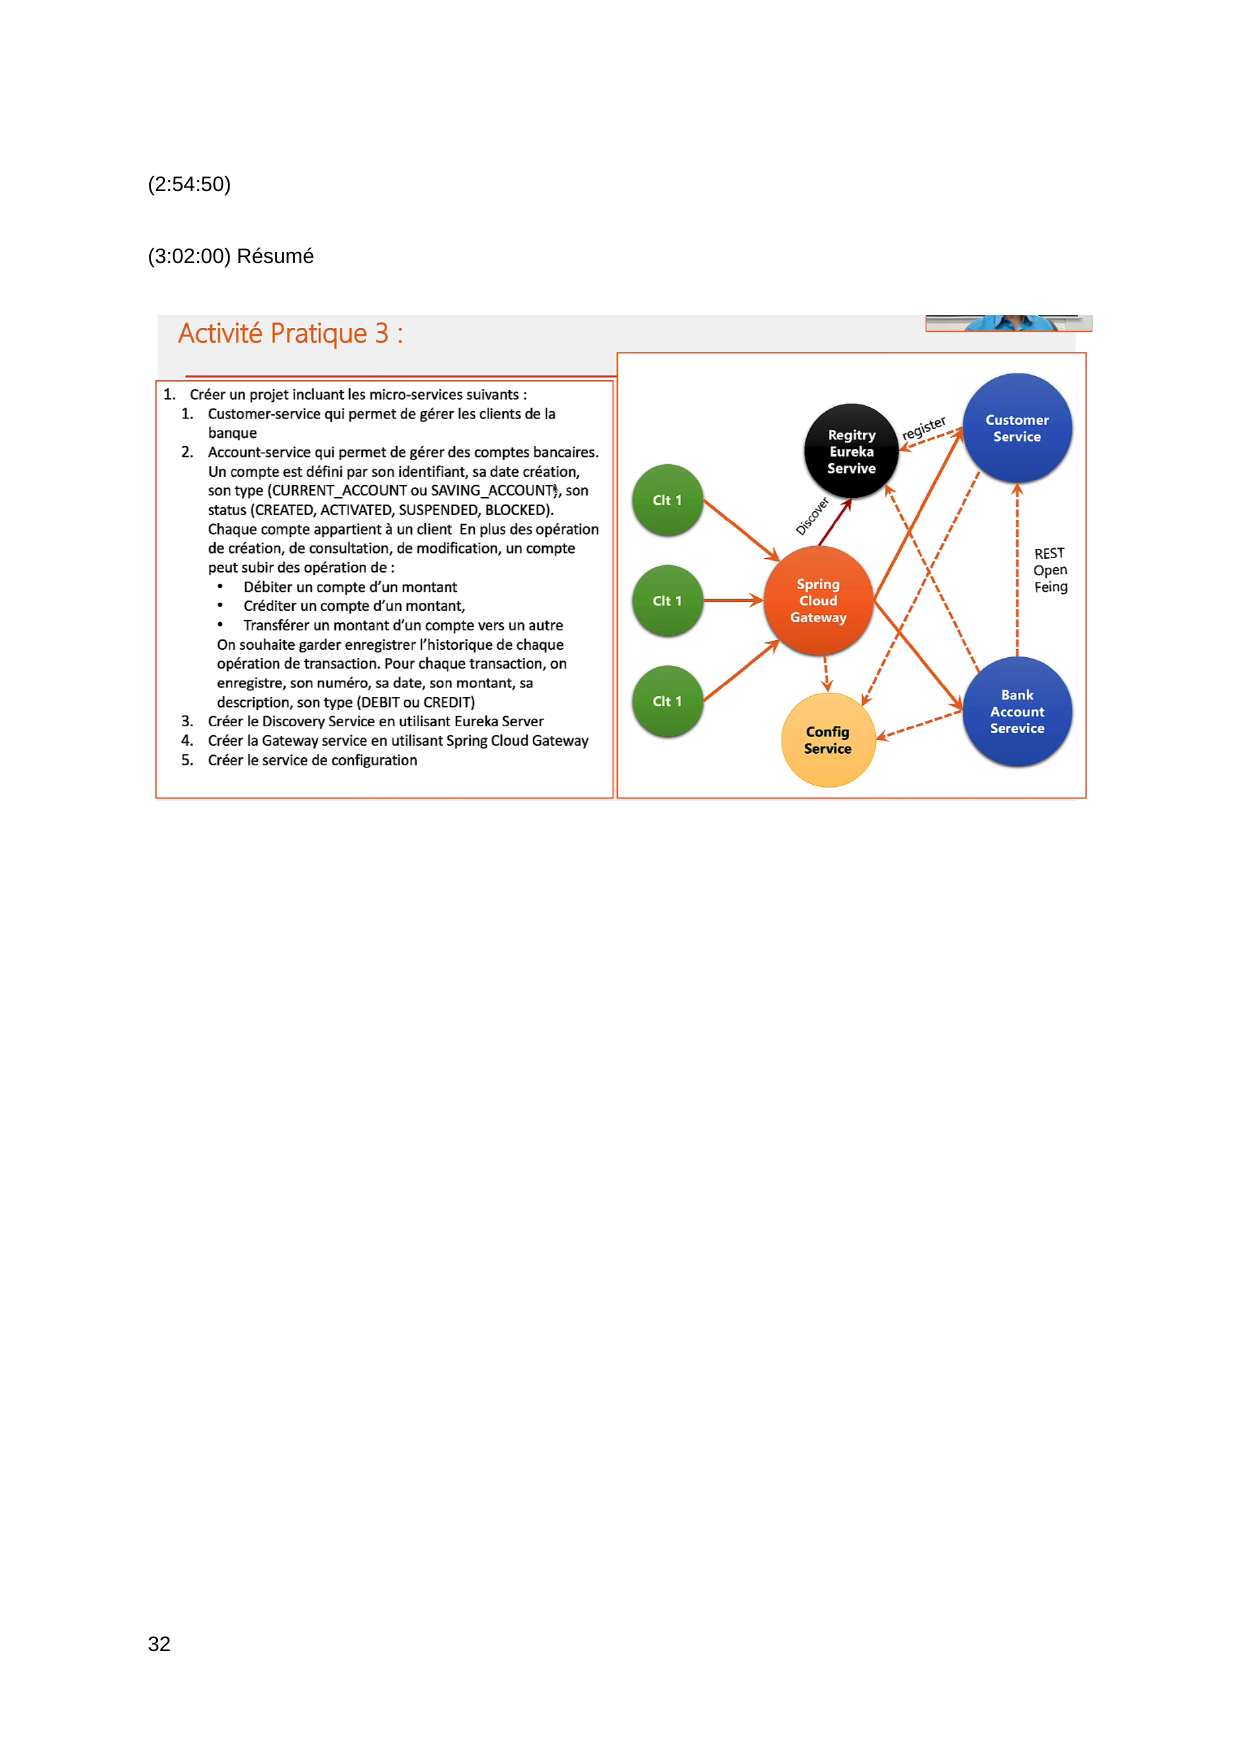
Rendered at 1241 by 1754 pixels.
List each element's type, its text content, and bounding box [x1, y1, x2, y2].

text (3:02:00) Résumé [148, 243, 1093, 267]
picture [147, 315, 1093, 809]
text (2:54:50) [148, 172, 1093, 196]
